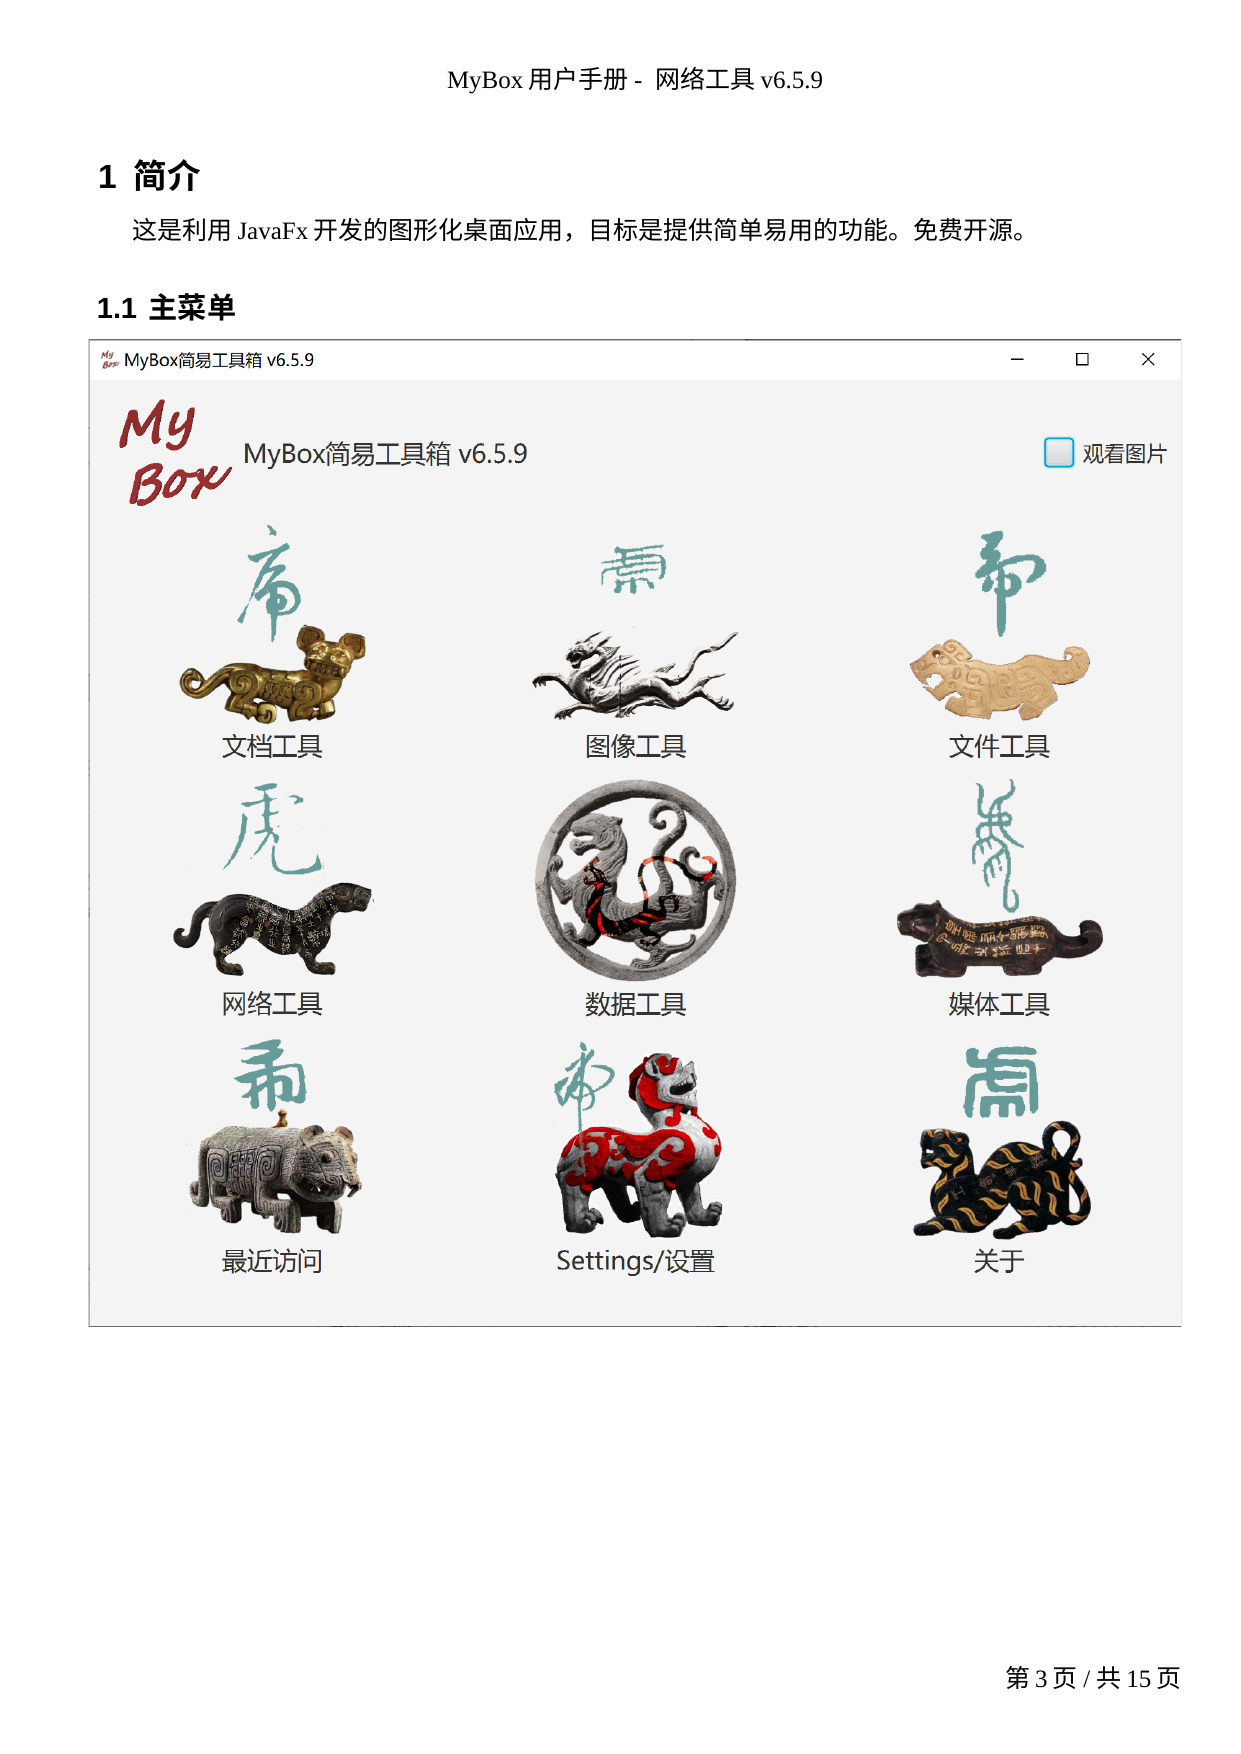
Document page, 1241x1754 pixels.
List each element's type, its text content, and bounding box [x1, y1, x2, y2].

picture [88, 339, 1182, 1327]
subtitle 主菜单 [88, 284, 1181, 327]
text 这是利用JavaFx开发的图形化桌面应用，目标是提供简单易用的功能。免费开源。 [88, 211, 1181, 247]
subtitle 简介 [88, 150, 1181, 198]
